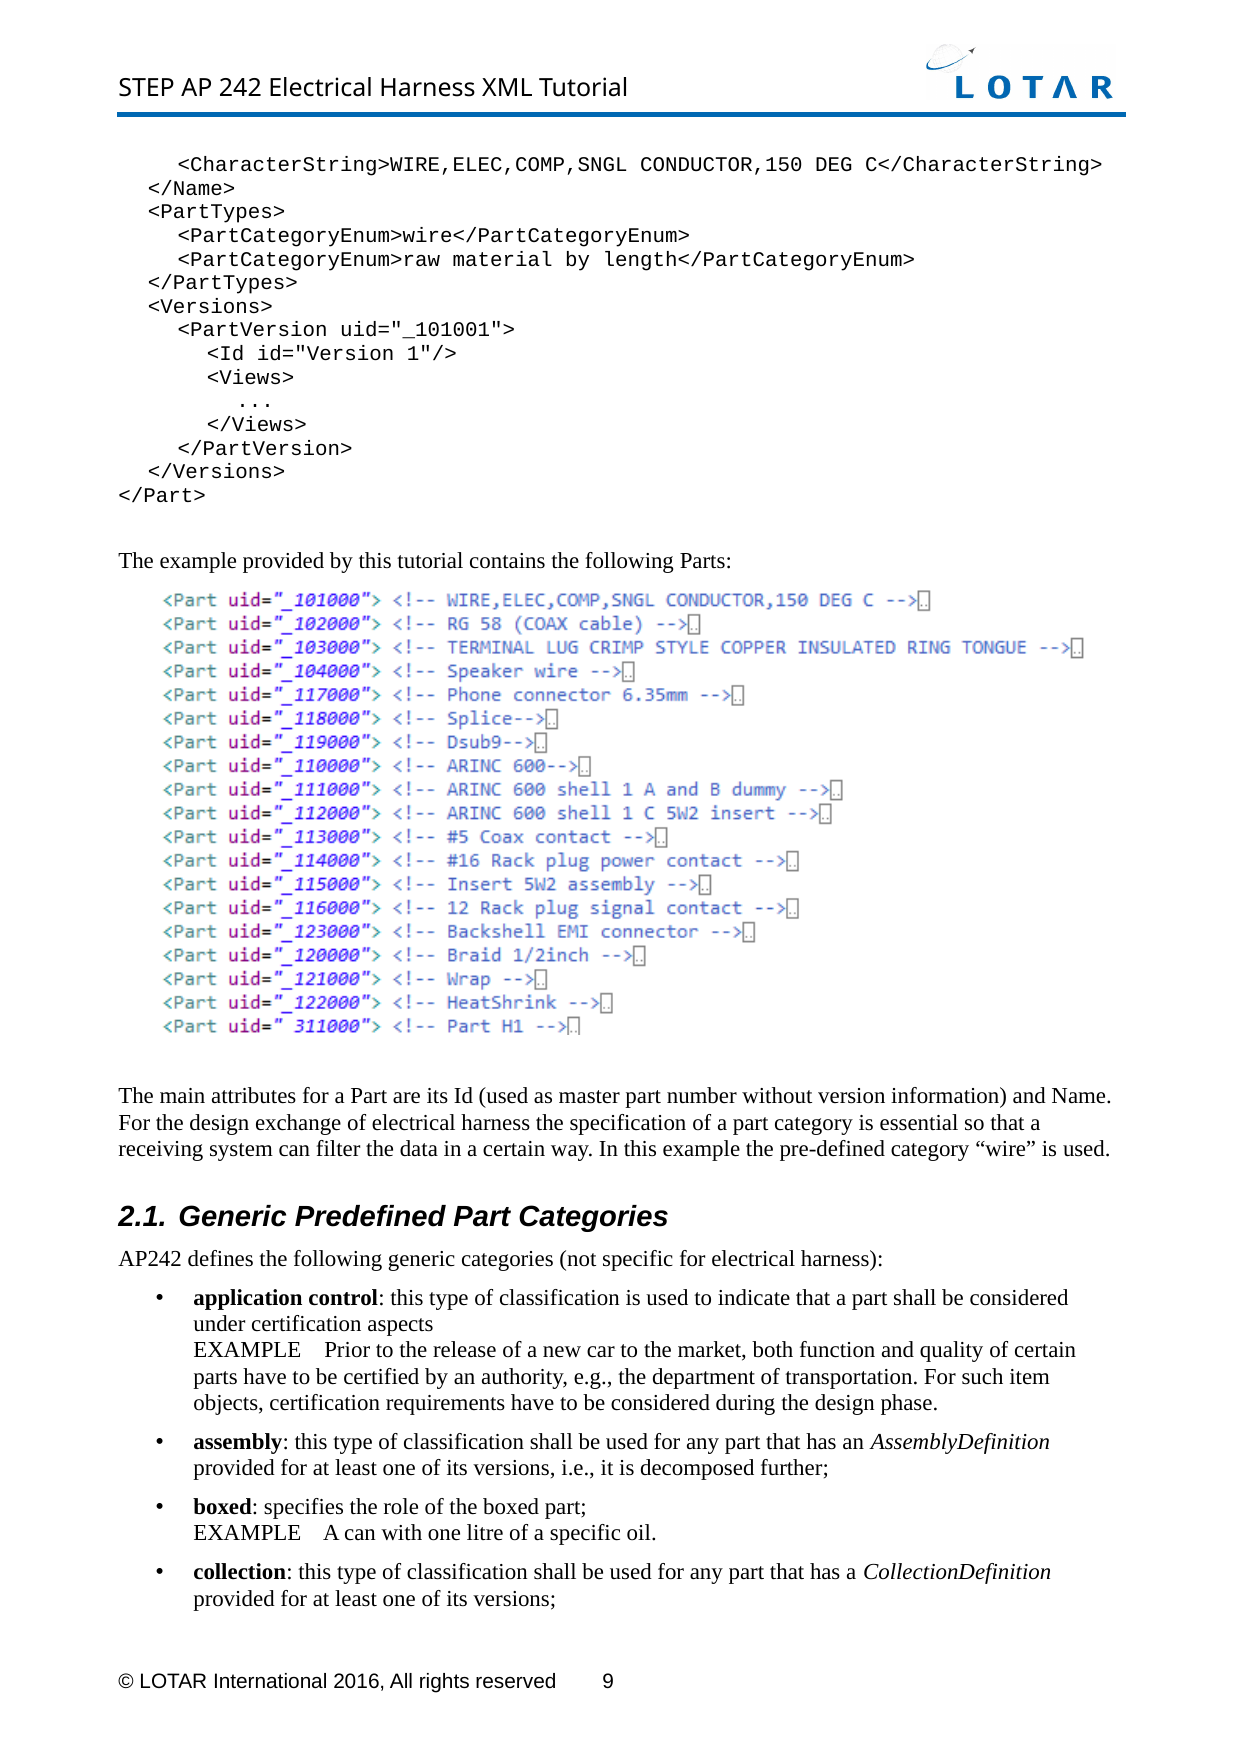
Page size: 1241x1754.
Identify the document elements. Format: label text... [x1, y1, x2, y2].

list boxed: specifies the role of the boxed part; EXAMPLE A can with one litre of a specific oil. [156, 1493, 1122, 1546]
list collection: this type of classification shall be used for any part that has a CollectionDefinition provided for at least one of its versions; [156, 1558, 1122, 1611]
text <PartCategoryEnum>wire</PartCategoryEnum> [118, 225, 1122, 248]
text <Id id="Version 1"/> [118, 343, 1122, 367]
text <PartVersion uid="_101001"> [118, 319, 1122, 343]
list application control: this type of classification is used to indicate that a part shall be considered under certification aspects EXAMPLE Prior to the release of a new car to the market, both function and quality of certain parts have to be certified by an authority, e.g., the department of transportation. For such item objects, certification requirements have to be considered during the design phase. [156, 1284, 1122, 1415]
text <PartCategoryEnum>raw material by length</PartCategoryEnum> [118, 248, 1122, 272]
text <PartTypes> [118, 201, 1122, 225]
text <CharacterString>WIRE,ELEC,COMP,SNGL CONDUCTOR,150 DEG C</CharacterString> [118, 154, 1122, 178]
text <Views> [118, 367, 1122, 390]
text </Part> [118, 485, 1122, 509]
text The main attributes for a Part are its Id (used as master part number without version information) and Name. For the design exchange of electrical harness the specification of a part category is essential so that a receiving system can filter the data in a certain way. In this example the pre-defined category “wire” is used. [118, 1082, 1122, 1161]
text </PartTypes> [118, 272, 1122, 296]
text </Views> [118, 414, 1122, 438]
text ... [118, 390, 1122, 414]
text </Versions> [118, 461, 1122, 485]
text The example provided by this tutorial contains the following Parts: [118, 547, 1122, 574]
subtitle Generic Predefined Part Categories [118, 1199, 1122, 1232]
text AP242 defines the following generic categories (not specific for electrical harness): [118, 1245, 1122, 1271]
text </PartVersion> [118, 438, 1122, 461]
text </Name> [118, 178, 1122, 201]
list assembly: this type of classification shall be used for any part that has an AssemblyDefinition provided for at least one of its versions, i.e., it is decomposed further; [156, 1428, 1122, 1481]
text <Versions> [118, 296, 1122, 319]
